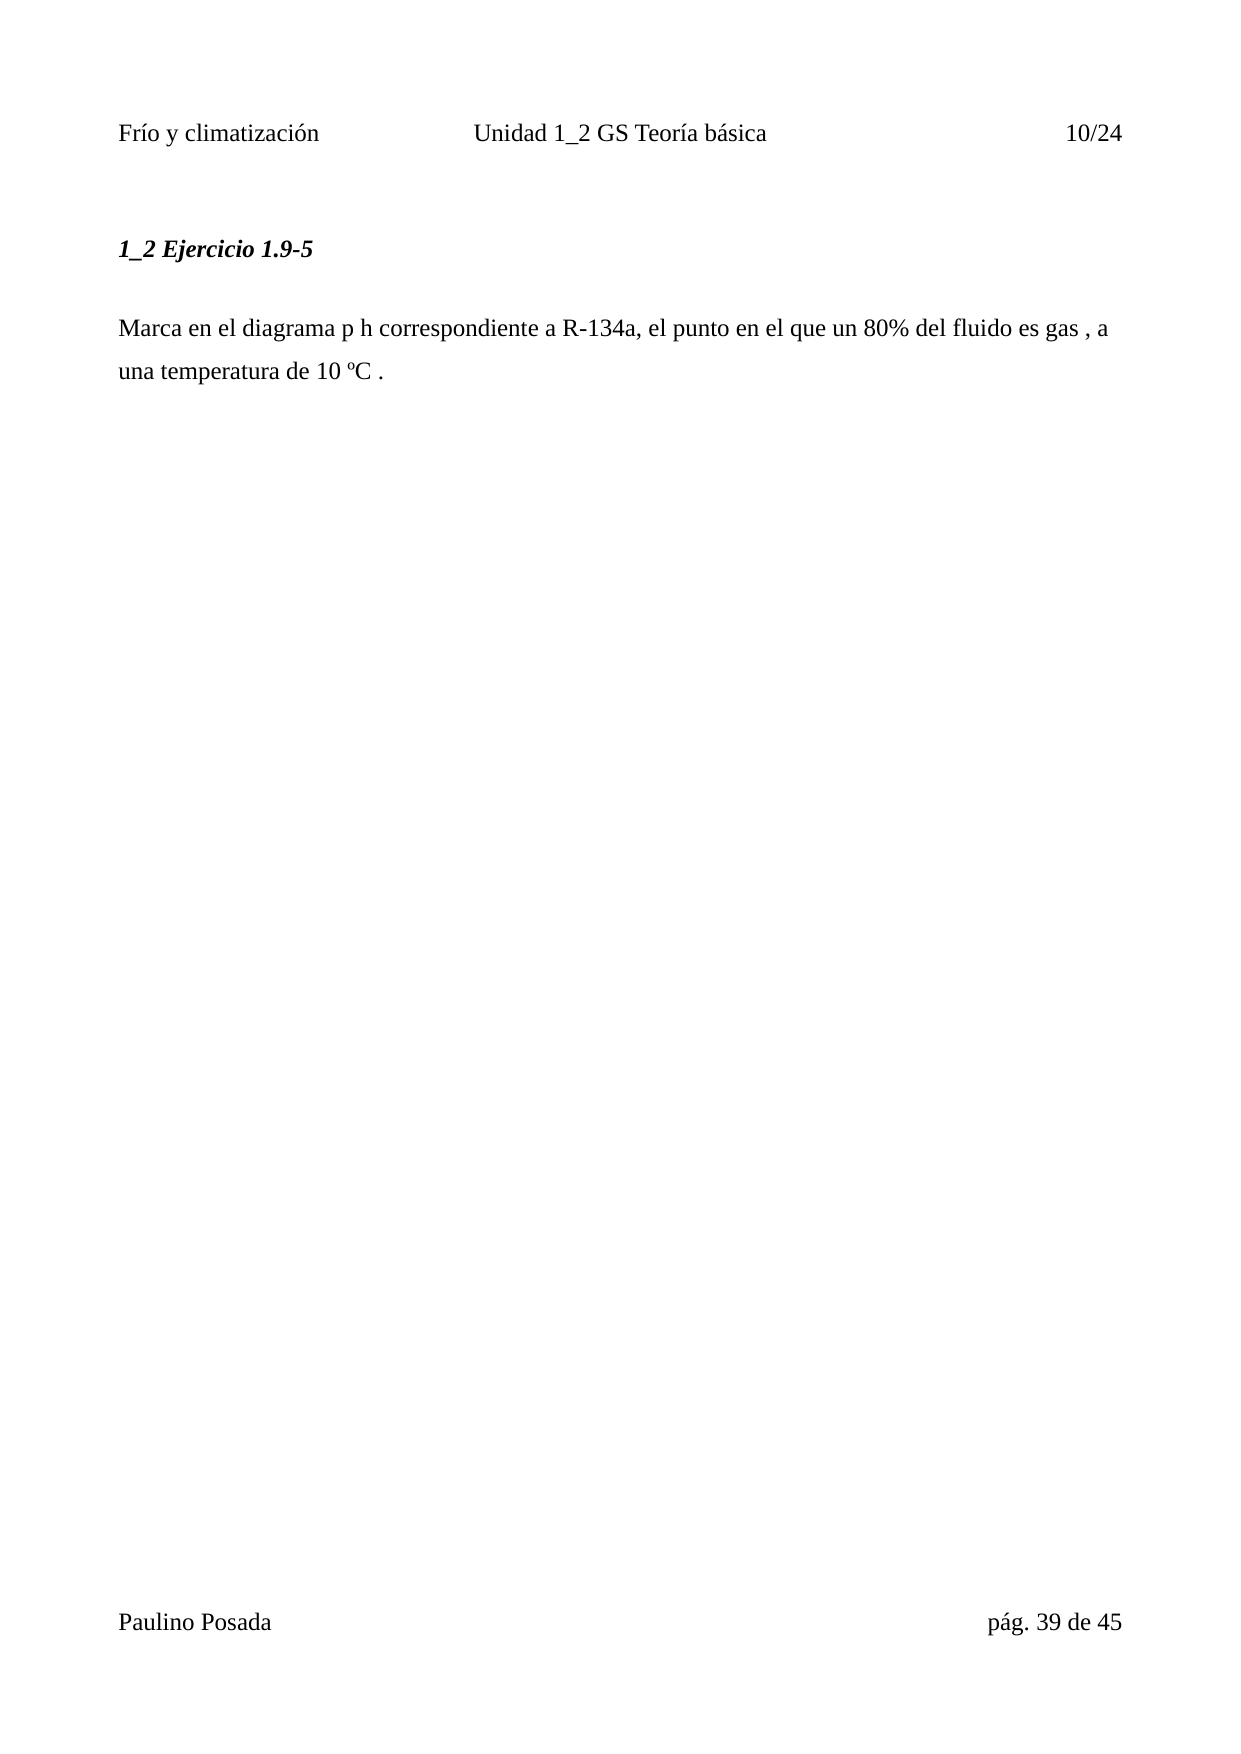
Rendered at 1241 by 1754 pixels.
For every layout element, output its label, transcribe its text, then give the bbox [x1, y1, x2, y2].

text Marca en el diagrama p h correspondiente a R-134a, el punto en el que un 80% del fluido es gas , a una temperatura de 10 ºC . [118, 313, 1122, 384]
text 1_2 Ejercicio 1.9-5 [118, 234, 1122, 263]
